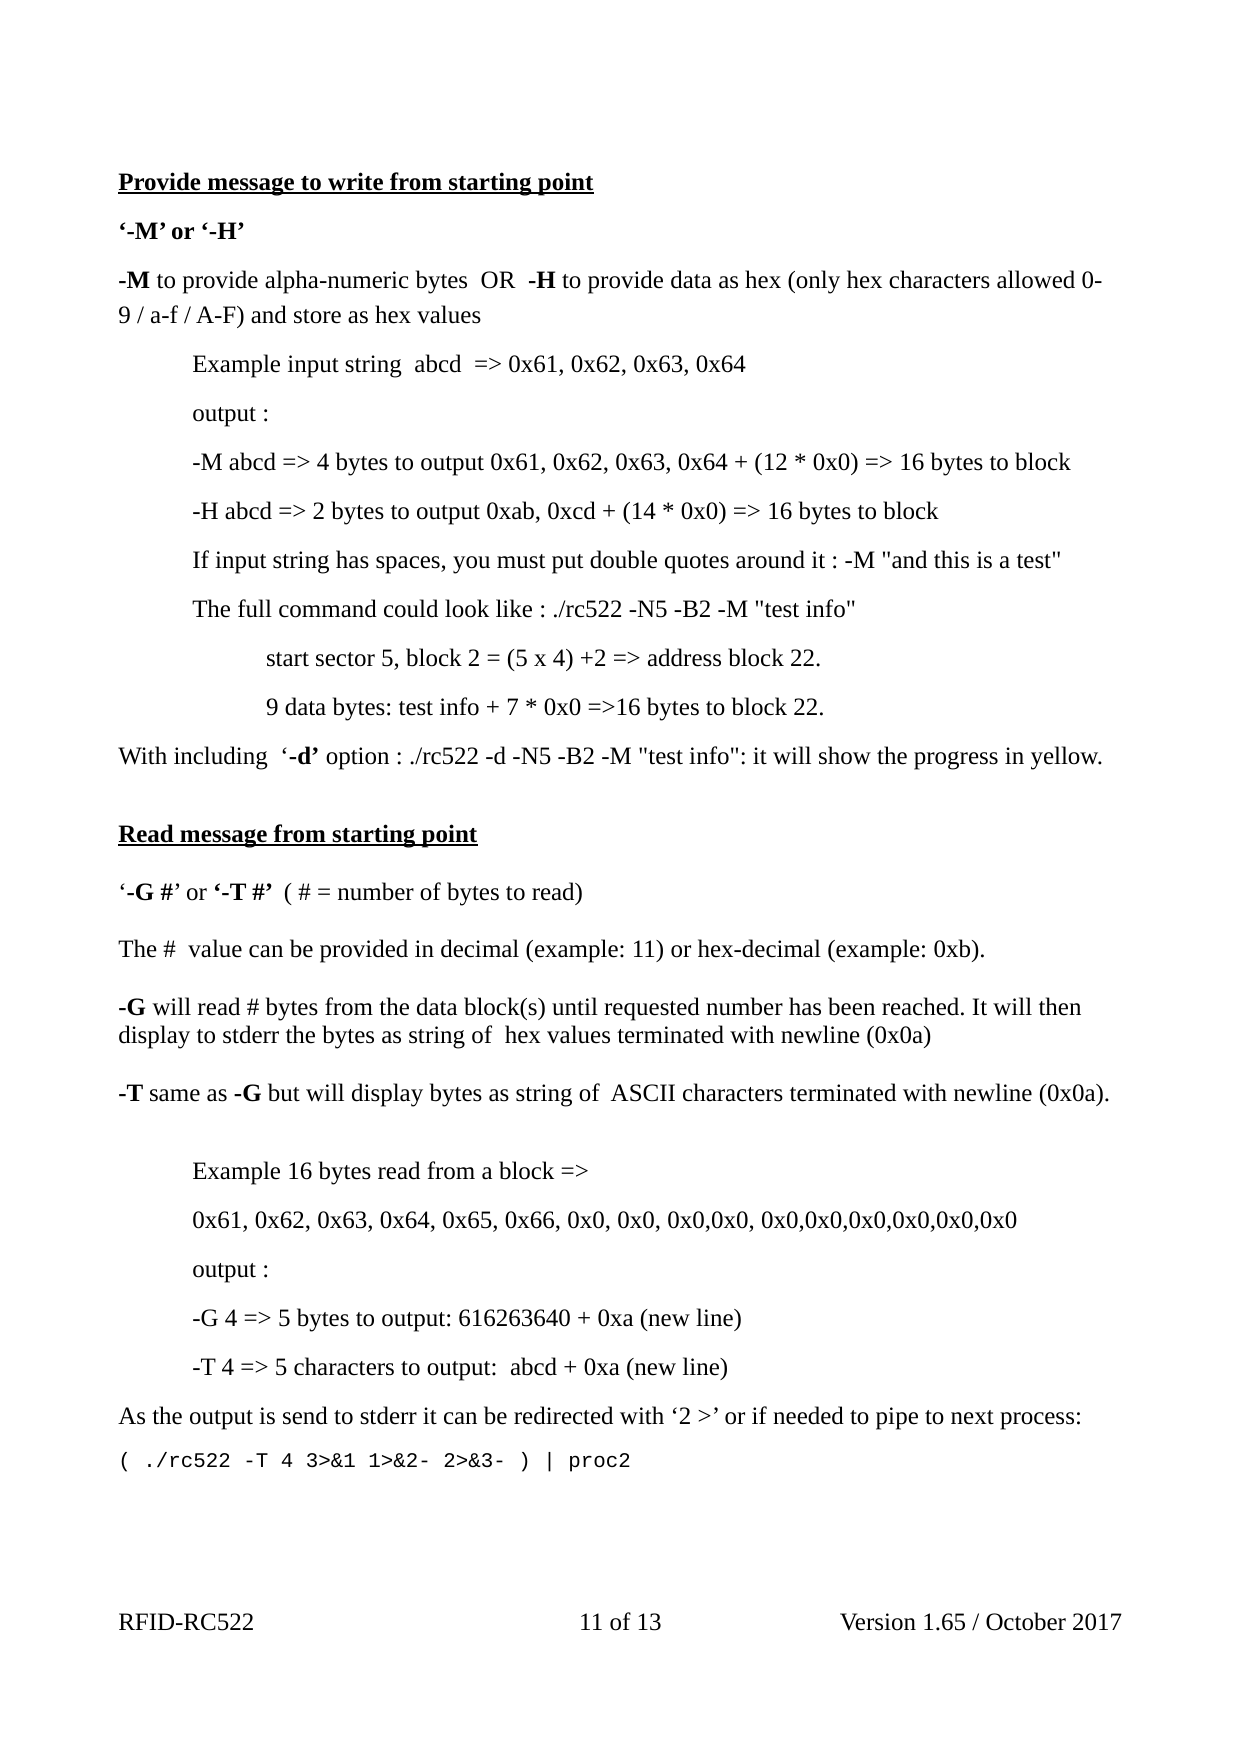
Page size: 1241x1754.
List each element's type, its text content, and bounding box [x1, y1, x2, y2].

text start sector 5, block 2 = (5 x 4) +2 => address block 22. [118, 643, 1122, 672]
text As the output is send to stderr it can be redirected with ‘2 >’ or if needed to pipe to next process: [118, 1401, 1122, 1430]
text -T 4 => 5 characters to output: abcd + 0xa (new line) [192, 1352, 1122, 1381]
text ‘-M’ or ‘-H’ [118, 216, 1122, 245]
text output : [192, 398, 1122, 427]
text -T same as -G but will display bytes as string of ASCII characters terminated with newline (0x0a). [118, 1078, 1122, 1107]
text If input string has spaces, you must put double quotes around it : -M "and this is a test" [192, 545, 1122, 574]
text output : [192, 1254, 1122, 1283]
text Read message from starting point [118, 819, 1122, 848]
text -G 4 => 5 bytes to output: 616263640 + 0xa (new line) [192, 1303, 1122, 1332]
text -H abcd => 2 bytes to output 0xab, 0xcd + (14 * 0x0) => 16 bytes to block [192, 496, 1122, 525]
text The # value can be provided in decimal (example: 11) or hex-decimal (example: 0xb). [118, 934, 1122, 963]
text Example input string abcd => 0x61, 0x62, 0x63, 0x64 [192, 349, 1122, 378]
text -G will read # bytes from the data block(s) until requested number has been reached. It will then display to stderr the bytes as string of hex values terminated with newline (0x0a) [118, 992, 1122, 1049]
text ‘-G #’ or ‘-T #’ ( # = number of bytes to read) [118, 877, 1122, 905]
text 9 data bytes: test info + 7 * 0x0 =>16 bytes to block 22. [118, 692, 1122, 721]
text With including ‘-d’ option : ./rc522 -d -N5 -B2 -M "test info": it will show the progress in yellow. [118, 741, 1122, 770]
text Provide message to write from starting point [118, 167, 1122, 196]
text The full command could look like : ./rc522 -N5 -B2 -M "test info" [192, 594, 1122, 623]
text -M abcd => 4 bytes to output 0x61, 0x62, 0x63, 0x64 + (12 * 0x0) => 16 bytes to block [192, 447, 1122, 476]
text ( ./rc522 -T 4 3>&1 1>&2- 2>&3- ) | proc2 [118, 1450, 1122, 1474]
text Example 16 bytes read from a block => [192, 1156, 1122, 1184]
text 0x61, 0x62, 0x63, 0x64, 0x65, 0x66, 0x0, 0x0, 0x0,0x0, 0x0,0x0,0x0,0x0,0x0,0x0 [192, 1205, 1122, 1233]
text -M to provide alpha-numeric bytes OR -H to provide data as hex (only hex characters allowed 0-9 / a-f / A-F) and store as hex values [118, 265, 1122, 328]
